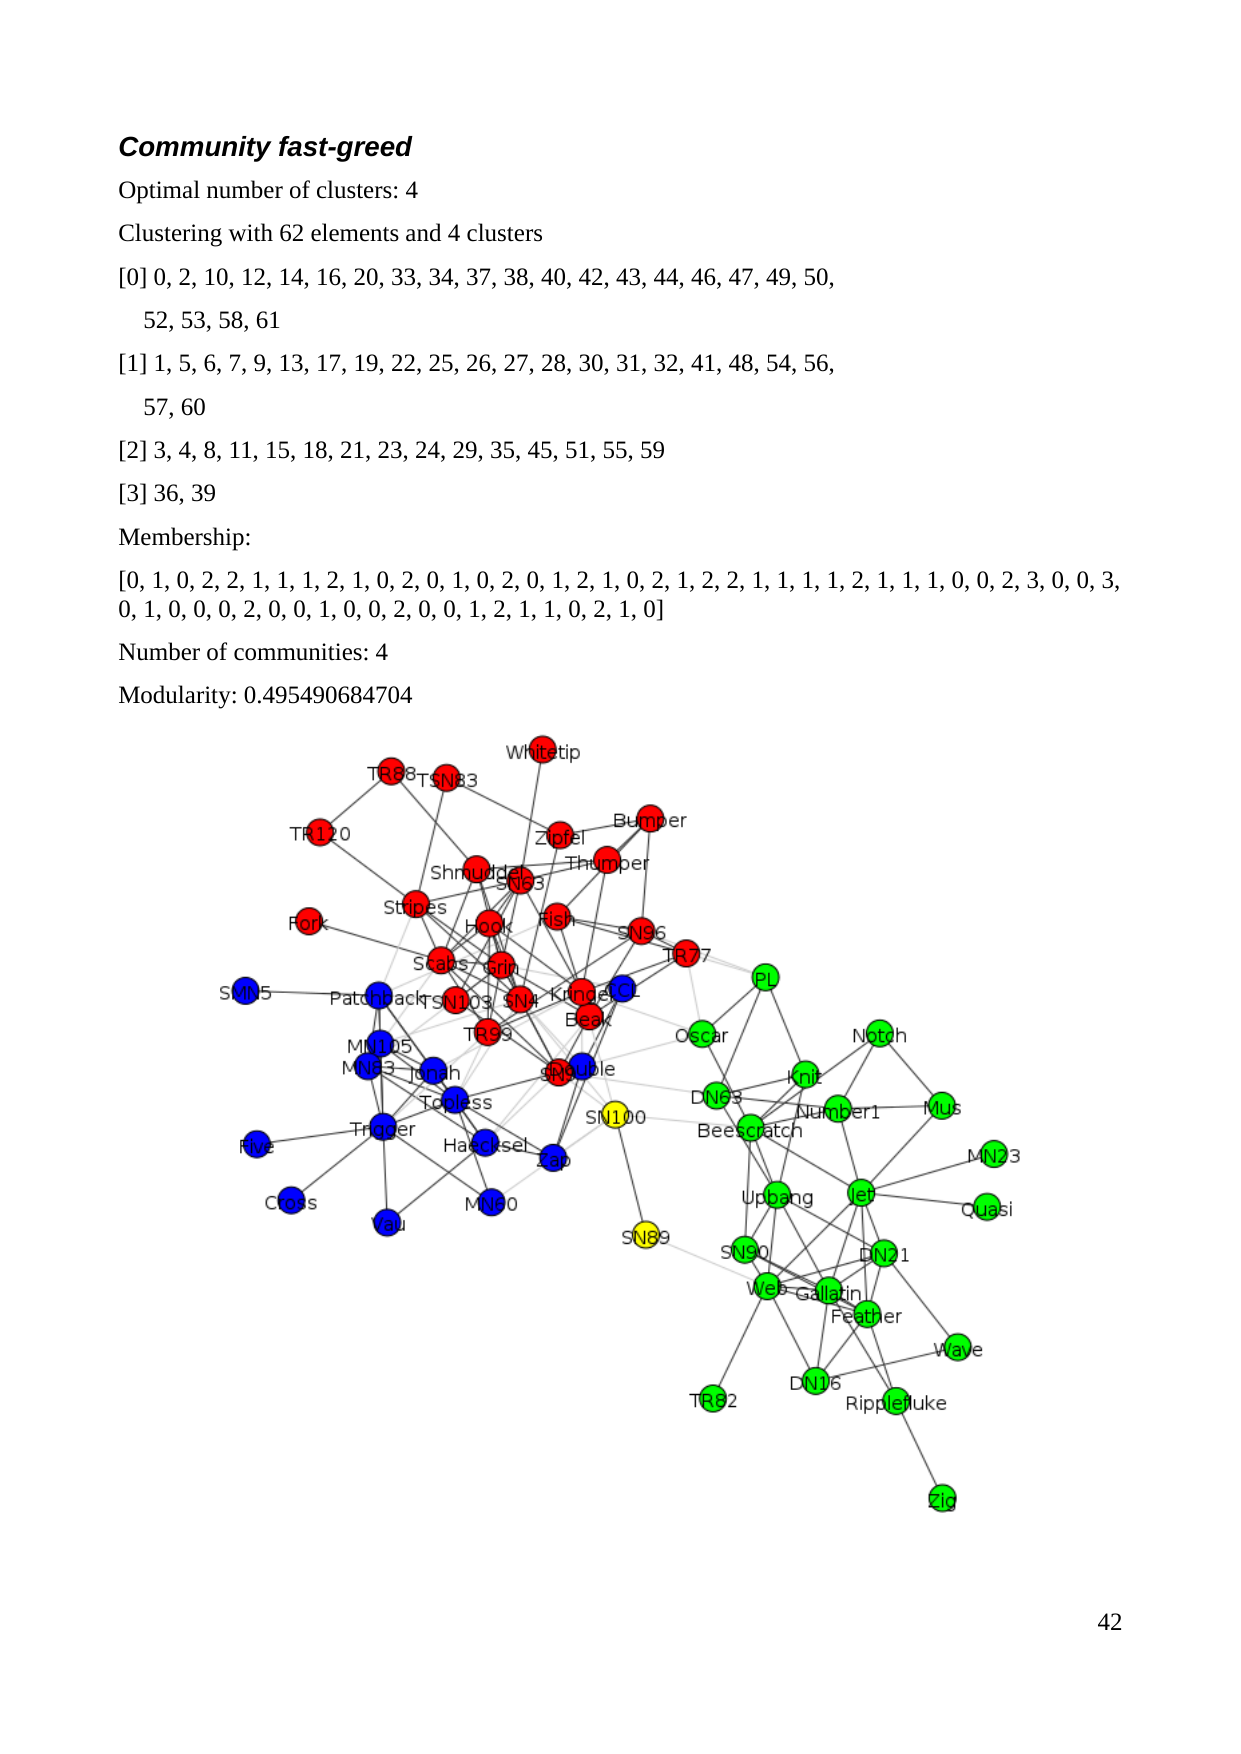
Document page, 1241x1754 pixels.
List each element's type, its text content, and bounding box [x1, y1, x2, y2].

text [0, 1, 0, 2, 2, 1, 1, 1, 2, 1, 0, 2, 0, 1, 0, 2, 0, 1, 2, 1, 0, 2, 1, 2, 2, 1, 1, 1, 1, 2, 1, 1, 1, 0, 0, 2, 3, 0, 0, 3, 0, 1, 0, 0, 0, 2, 0, 0, 1, 0, 0, 2, 0, 0, 1, 2, 1, 1, 0, 2, 1, 0] [118, 565, 1122, 622]
subtitle Community fast-greed [118, 131, 1122, 162]
text 52, 53, 58, 61 [118, 305, 1122, 334]
text Modularity: 0.495490684704 [118, 680, 1122, 709]
text [1] 1, 5, 6, 7, 9, 13, 17, 19, 22, 25, 26, 27, 28, 30, 31, 32, 41, 48, 54, 56, [118, 348, 1122, 377]
text Membership: [118, 522, 1122, 550]
text Number of communities: 4 [118, 637, 1122, 666]
text Clustering with 62 elements and 4 clusters [118, 218, 1122, 247]
text Optimal number of clusters: 4 [118, 175, 1122, 204]
text [2] 3, 4, 8, 11, 15, 18, 21, 23, 24, 29, 35, 45, 51, 55, 59 [118, 435, 1122, 464]
text 57, 60 [118, 392, 1122, 420]
text [3] 36, 39 [118, 478, 1122, 507]
text [0] 0, 2, 10, 12, 14, 16, 20, 33, 34, 37, 38, 40, 42, 43, 44, 46, 47, 49, 50, [118, 262, 1122, 290]
picture [219, 723, 1021, 1525]
